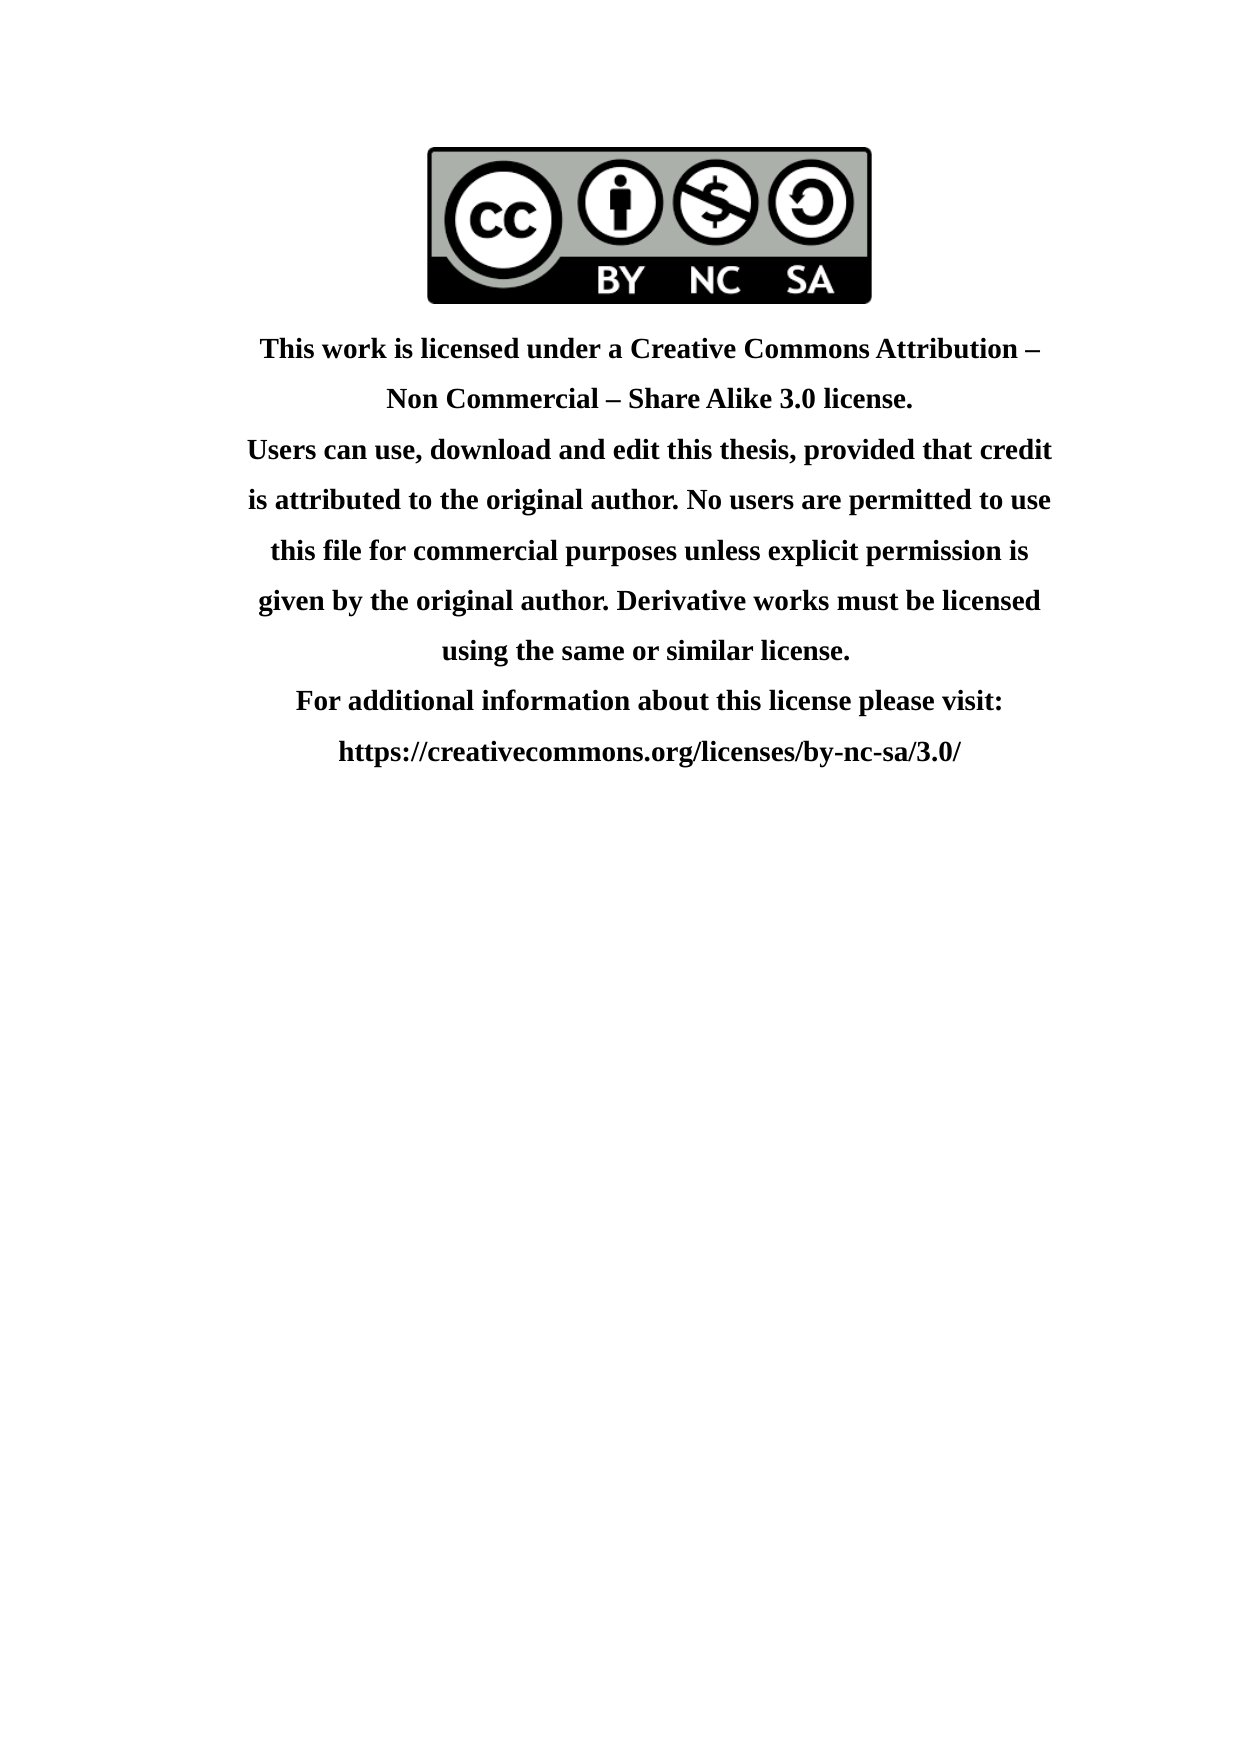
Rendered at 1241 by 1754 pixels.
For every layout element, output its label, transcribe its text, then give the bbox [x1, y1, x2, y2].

text Users can use, download and edit this thesis, provided that credit is attributed to the original author. No users are permitted to use this file for commercial purposes unless explicit permission is given by the original author. Derivative works must be licensed using the same or similar license. [236, 432, 1063, 667]
text This work is licensed under a Creative Commons Attribution – Non Commercial – Share Alike 3.0 license. [236, 331, 1063, 415]
picture [427, 147, 872, 304]
text https://creativecommons.org/licenses/by-nc-sa/3.0/ [236, 734, 1063, 767]
text For additional information about this license please visit: [236, 683, 1063, 717]
